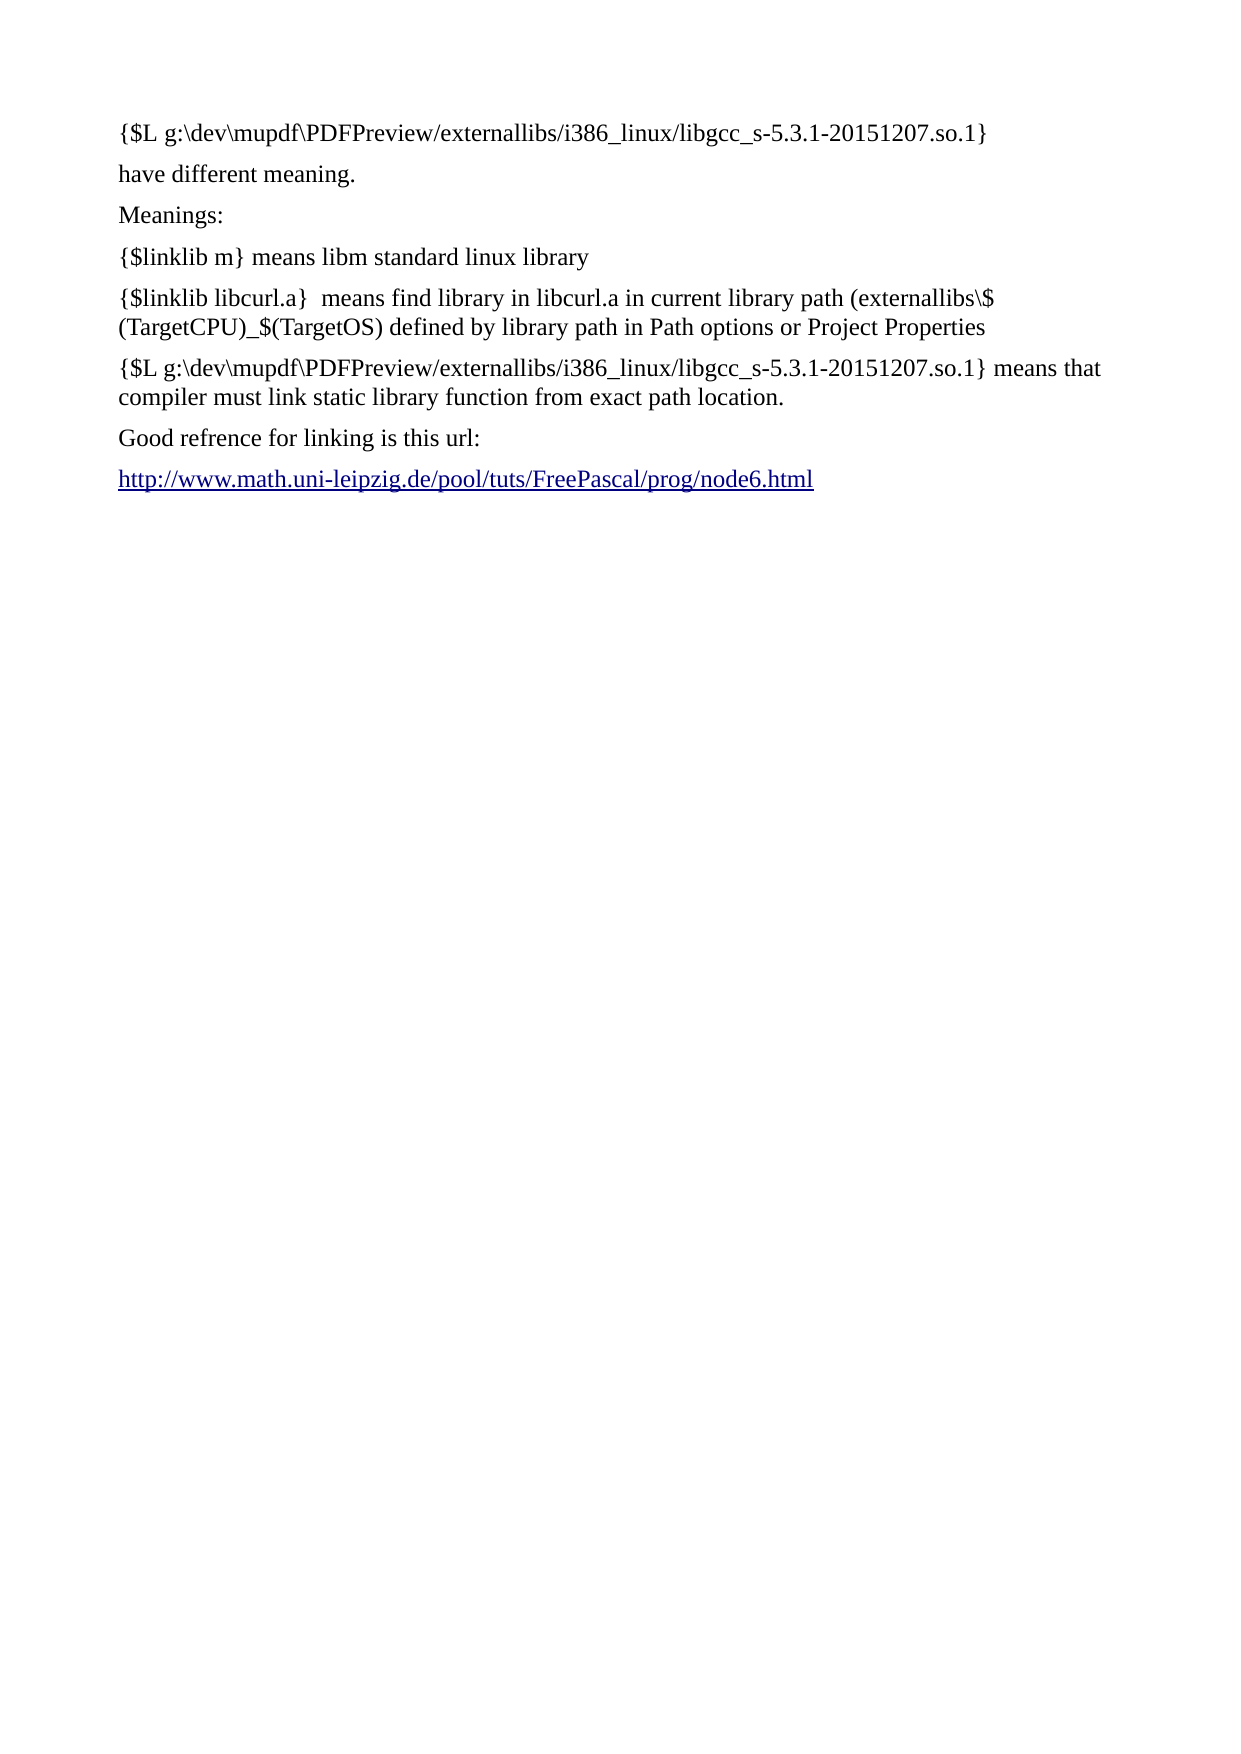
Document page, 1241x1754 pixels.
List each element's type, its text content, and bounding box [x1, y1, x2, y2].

text {$linklib m} means libm standard linux library [118, 242, 1122, 271]
text http://www.math.uni-leipzig.de/pool/tuts/FreePascal/prog/node6.html [118, 464, 1122, 493]
text {$L g:\dev\mupdf\PDFPreview/externallibs/i386_linux/libgcc_s-5.3.1-20151207.so.1} [118, 118, 1122, 147]
text have different meaning. [118, 159, 1122, 188]
text {$linklib libcurl.a} means find library in libcurl.a in current library path (externallibs\$(TargetCPU)_$(TargetOS) defined by library path in Path options or Project Properties [118, 283, 1122, 341]
text Meanings: [118, 201, 1122, 229]
text {$L g:\dev\mupdf\PDFPreview/externallibs/i386_linux/libgcc_s-5.3.1-20151207.so.1} means that compiler must link static library function from exact path location. [118, 353, 1122, 411]
text Good refrence for linking is this url: [118, 423, 1122, 452]
